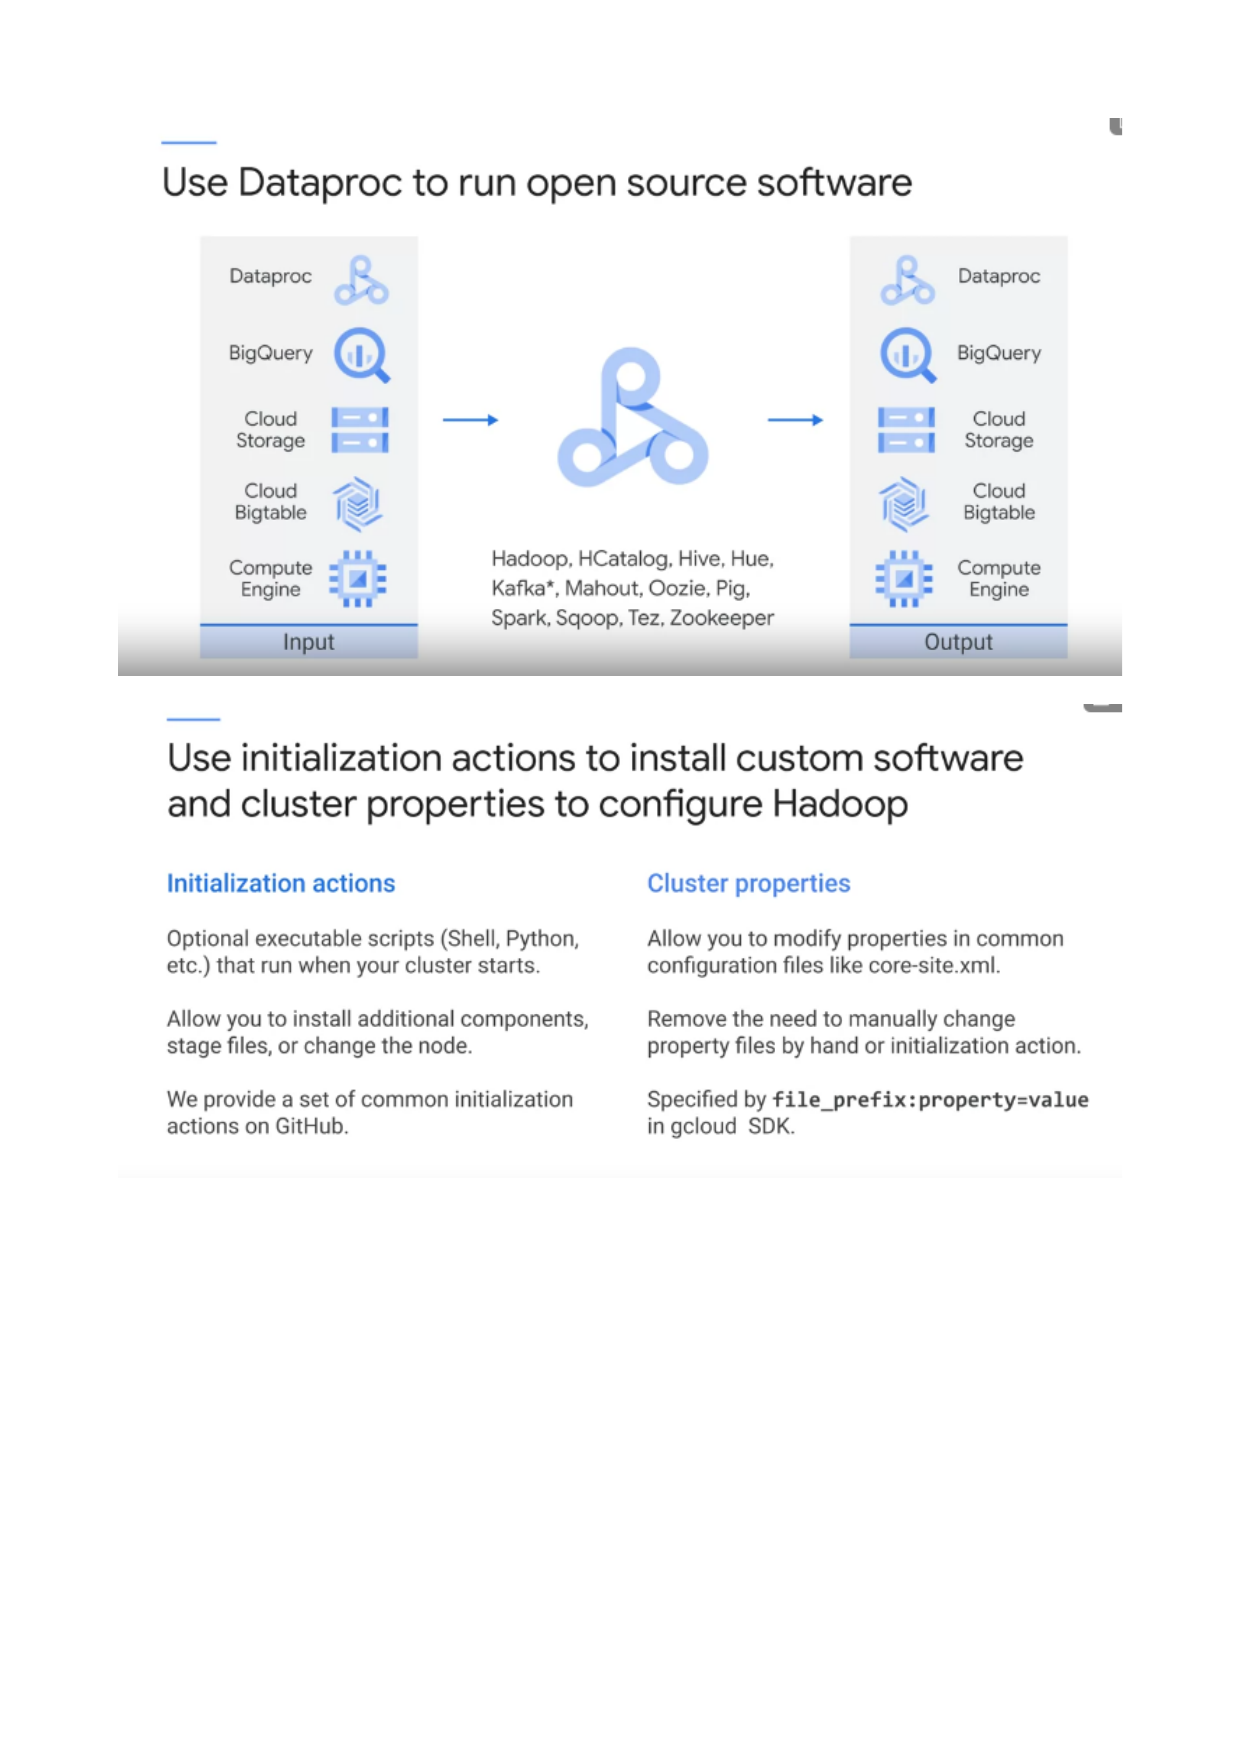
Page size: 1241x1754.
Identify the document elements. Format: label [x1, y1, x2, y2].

picture [118, 118, 1123, 676]
picture [118, 704, 1123, 1178]
